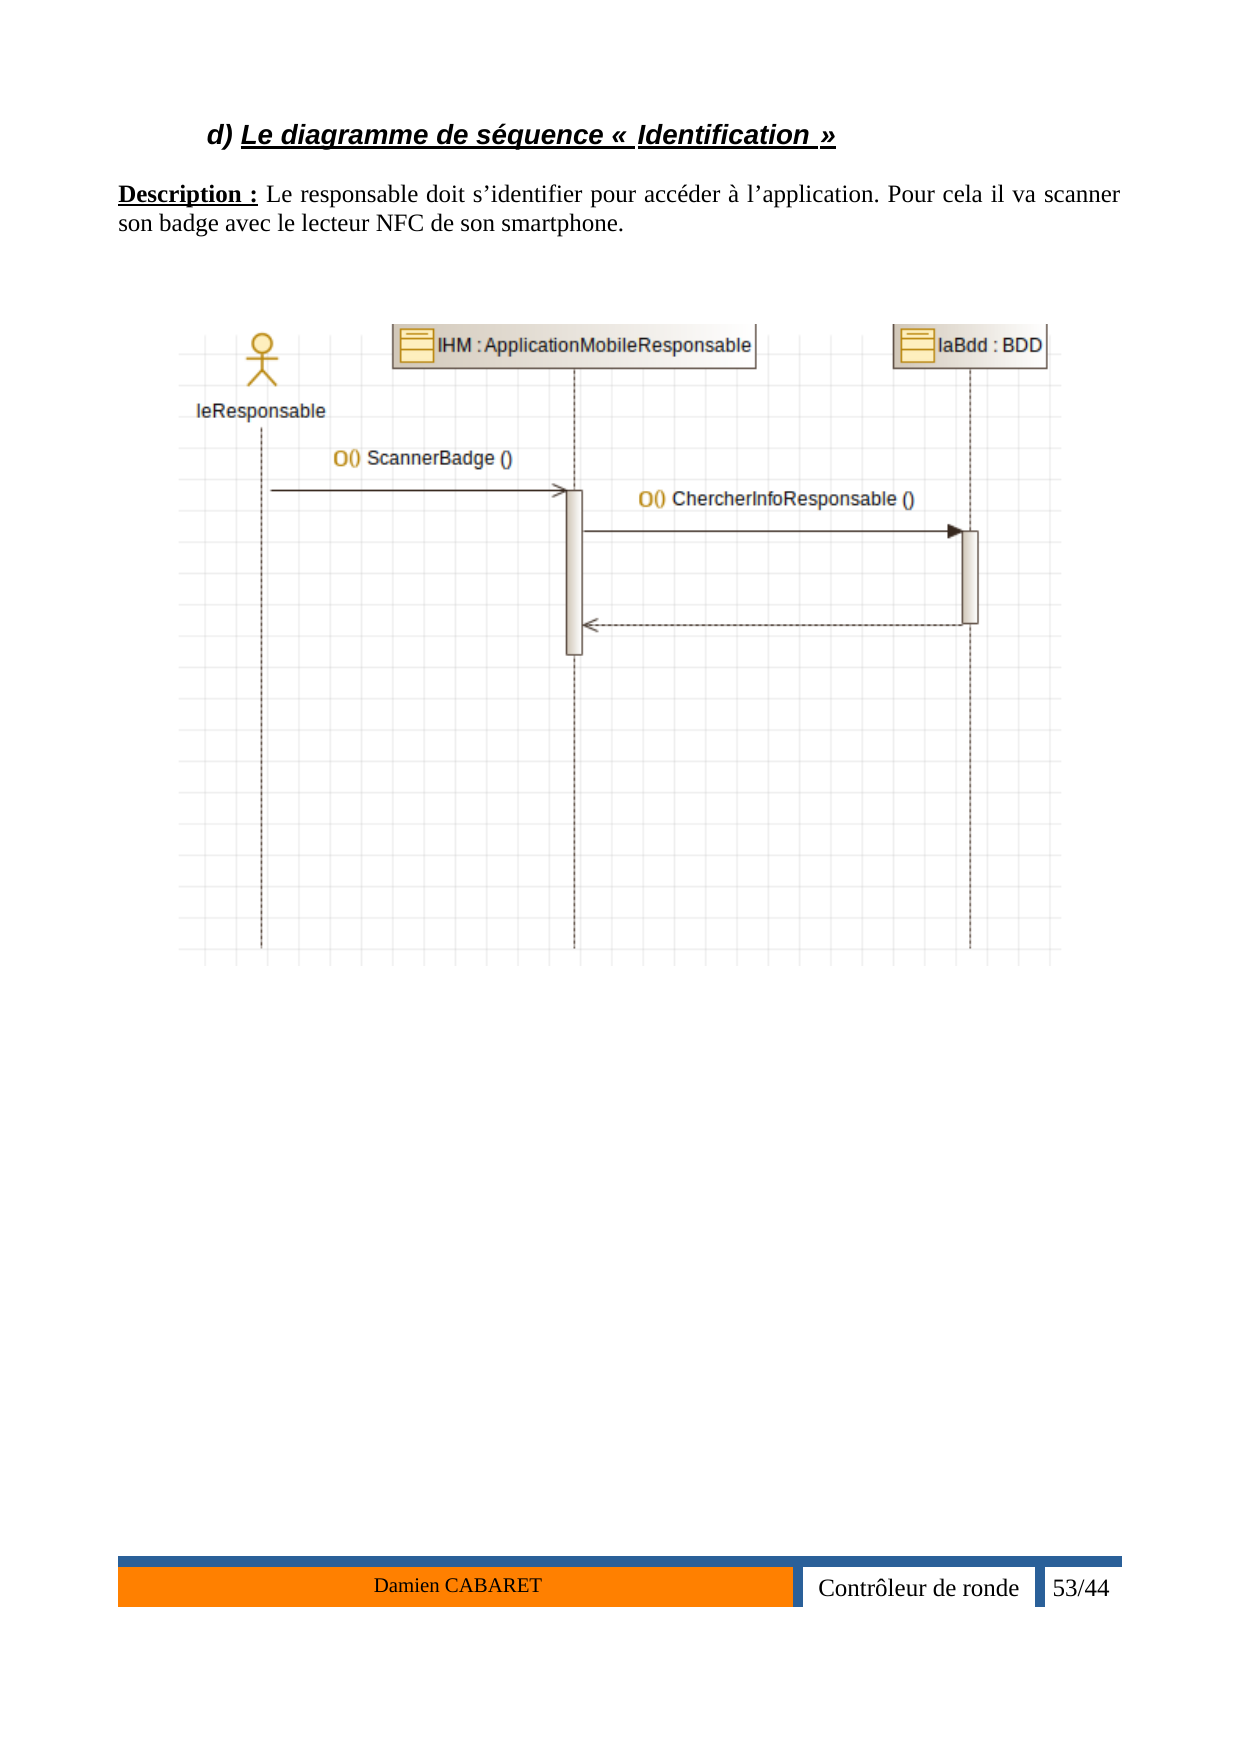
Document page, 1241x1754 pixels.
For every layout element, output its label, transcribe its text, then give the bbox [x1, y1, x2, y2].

text Description : Le responsable doit s’identifier pour accéder à l’application. Pour cela il va scanner son badge avec le lecteur NFC de son smartphone. [118, 179, 1122, 237]
subtitle Le diagramme de séquence « Identification » [118, 118, 1122, 150]
picture [178, 324, 1062, 966]
